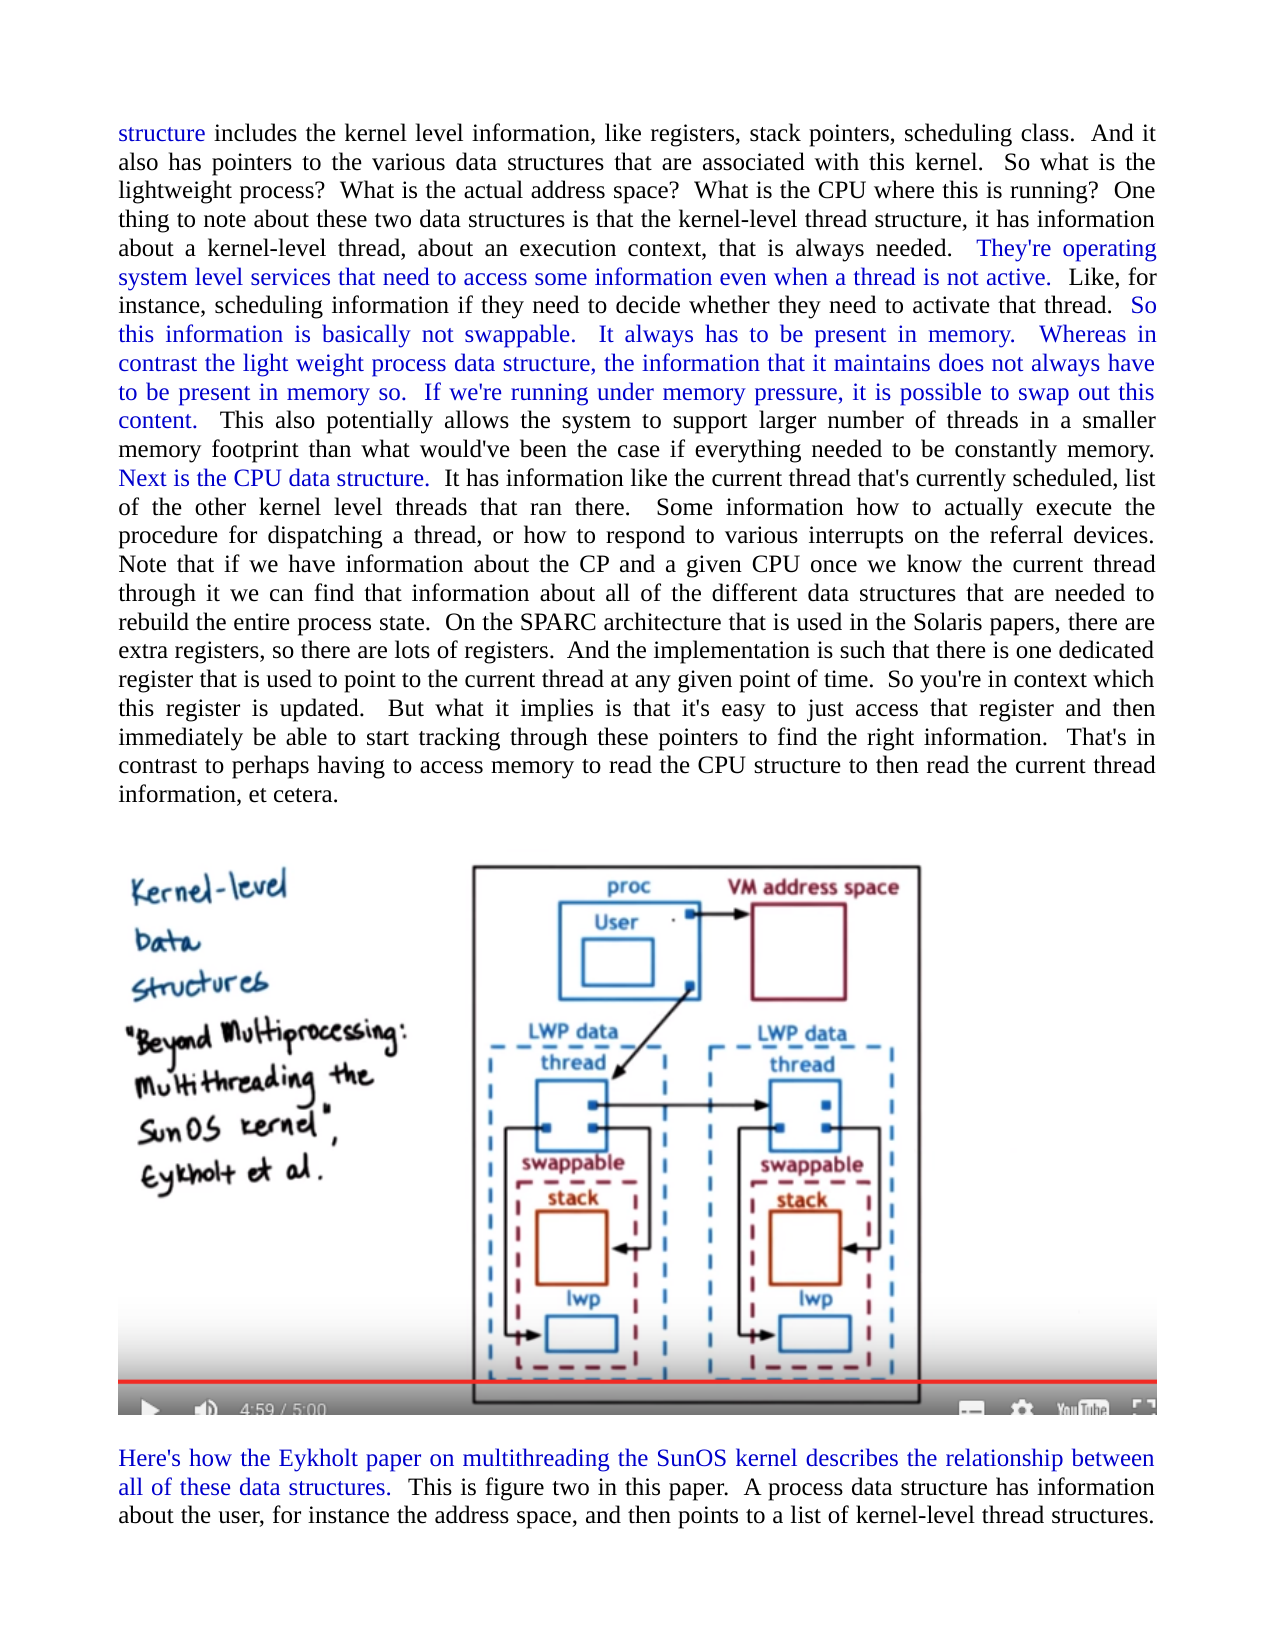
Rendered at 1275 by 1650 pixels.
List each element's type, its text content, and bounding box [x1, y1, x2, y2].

text structure includes the kernel level information, like registers, stack pointers, scheduling class. And it also has pointers to the various data structures that are associated with this kernel. So what is the lightweight process? What is the actual address space? What is the CPU where this is running? One thing to note about these two data structures is that the kernel-level thread structure, it has information about a kernel-level thread, about an execution context, that is always needed. They're operating system level services that need to access some information even when a thread is not active. Like, for instance, scheduling information if they need to decide whether they need to activate that thread. So this information is basically not swappable. It always has to be present in memory. Whereas in contrast the light weight process data structure, the information that it maintains does not always have to be present in memory so. If we're running under memory pressure, it is possible to swap out this content. This also potentially allows the system to support larger number of threads in a smaller memory footprint than what would've been the case if everything needed to be constantly memory. Next is the CPU data structure. It has information like the current thread that's currently scheduled, list of the other kernel level threads that ran there. Some information how to actually execute the procedure for dispatching a thread, or how to respond to various interrupts on the referral devices. Note that if we have information about the CP and a given CPU once we know the current thread through it we can find that information about all of the different data structures that are needed to rebuild the entire process state. On the SPARC architecture that is used in the Solaris papers, there are extra registers, so there are lots of registers. And the implementation is such that there is one dedicated register that is used to point to the current thread at any given point of time. So you're in context which this register is updated. But what it implies is that it's easy to just access that register and then immediately be able to start tracking through these pointers to find the right information. That's in contrast to perhaps having to access memory to read the CPU structure to then read the current thread information, et cetera. [118, 118, 1157, 808]
picture [118, 836, 1157, 1415]
text Here's how the Eykholt paper on multithreading the SunOS kernel describes the relationship between all of these data structures. This is figure two in this paper. A process data structure has information about the user, for instance the address space, and then points to a list of kernel-level thread structures. [118, 1443, 1157, 1529]
